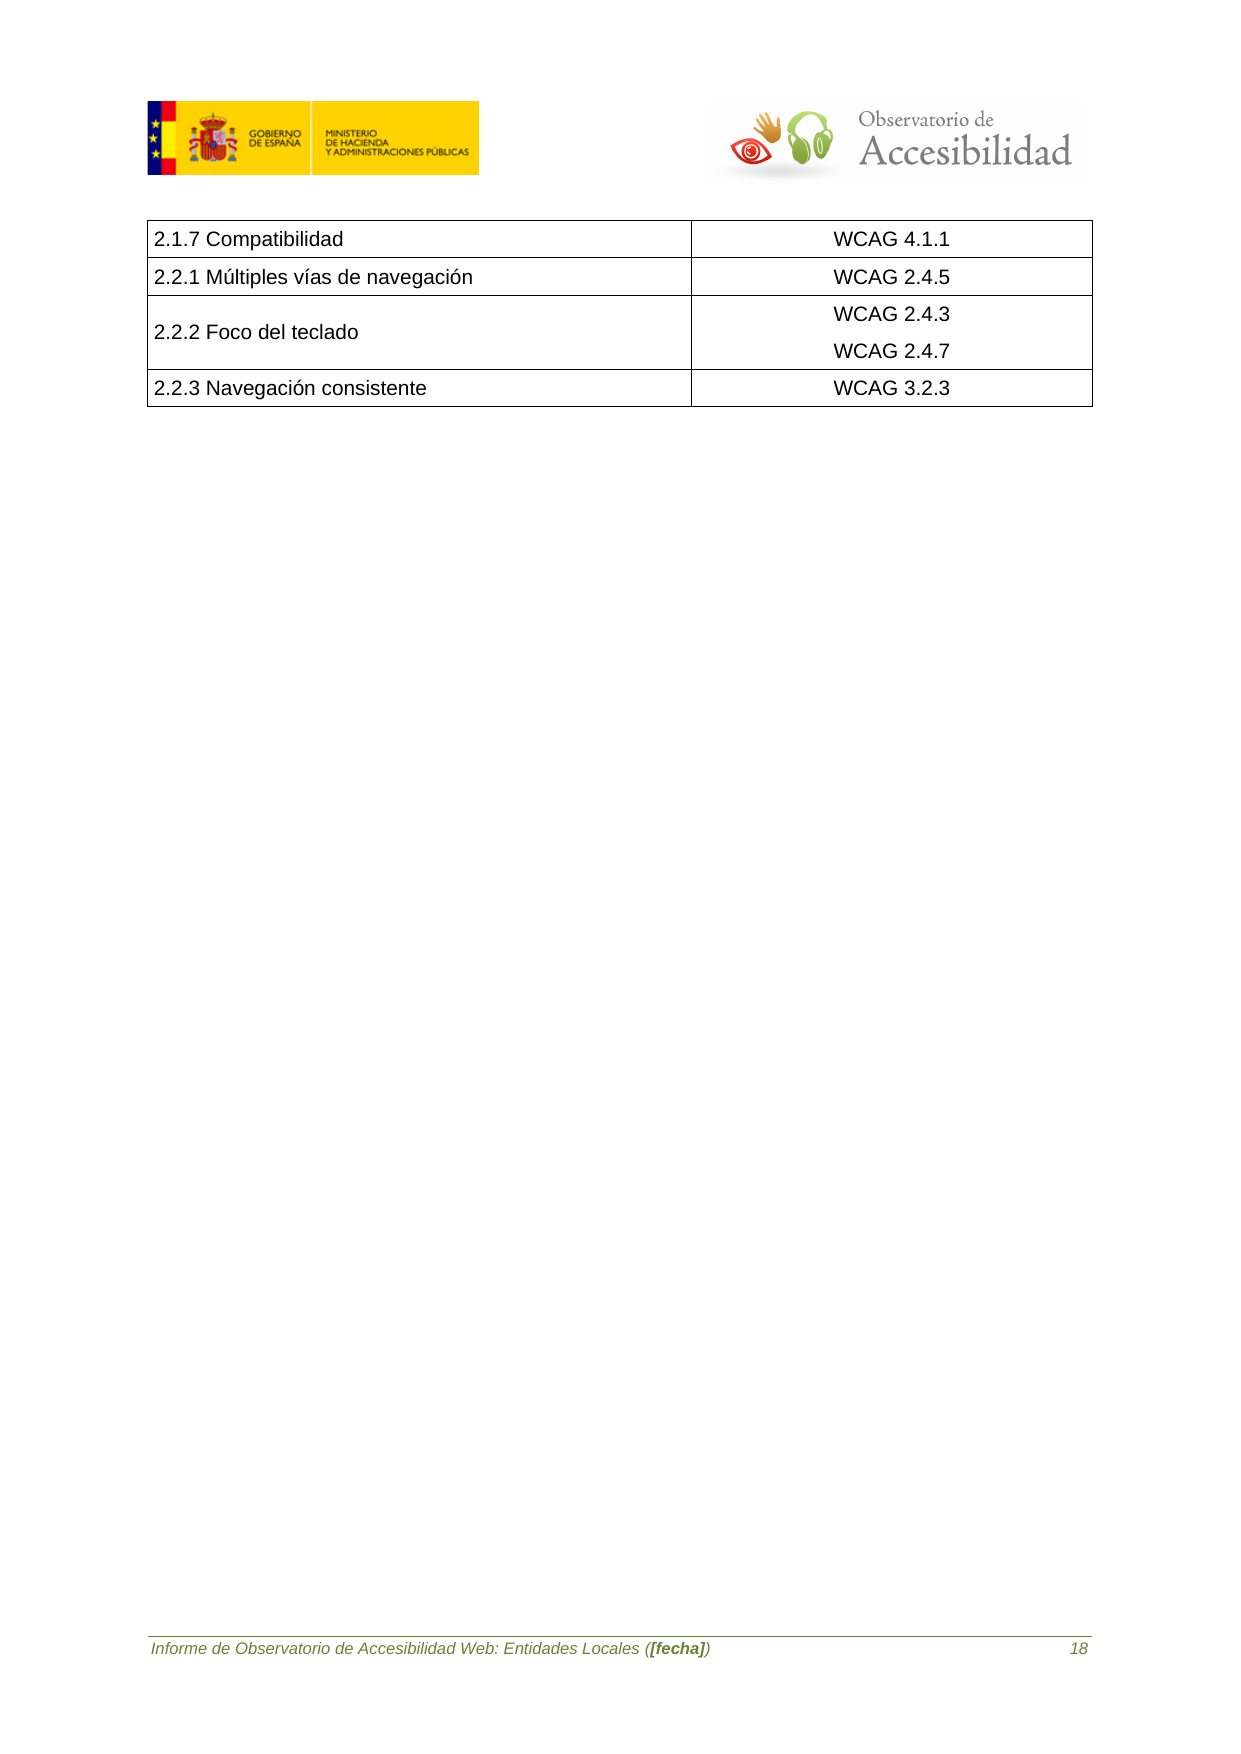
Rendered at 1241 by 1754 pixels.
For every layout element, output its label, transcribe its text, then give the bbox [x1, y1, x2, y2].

picture [147, 101, 479, 175]
table_cell WCAG 3.2.3 [692, 370, 1092, 406]
table_cell WCAG 2.4.5 [692, 258, 1092, 295]
picture [710, 102, 1086, 185]
table_cell 2.2.3 Navegación consistente [148, 370, 691, 406]
table_cell 2.2.1 Múltiples vías de navegación [148, 258, 691, 295]
table_cell 2.1.7 Compatibilidad [148, 221, 691, 257]
table_cell 2.2.2 Foco del teclado [148, 296, 691, 369]
table_cell WCAG 4.1.1 [692, 221, 1092, 257]
table_cell WCAG 2.4.3 WCAG 2.4.7 [692, 296, 1092, 369]
